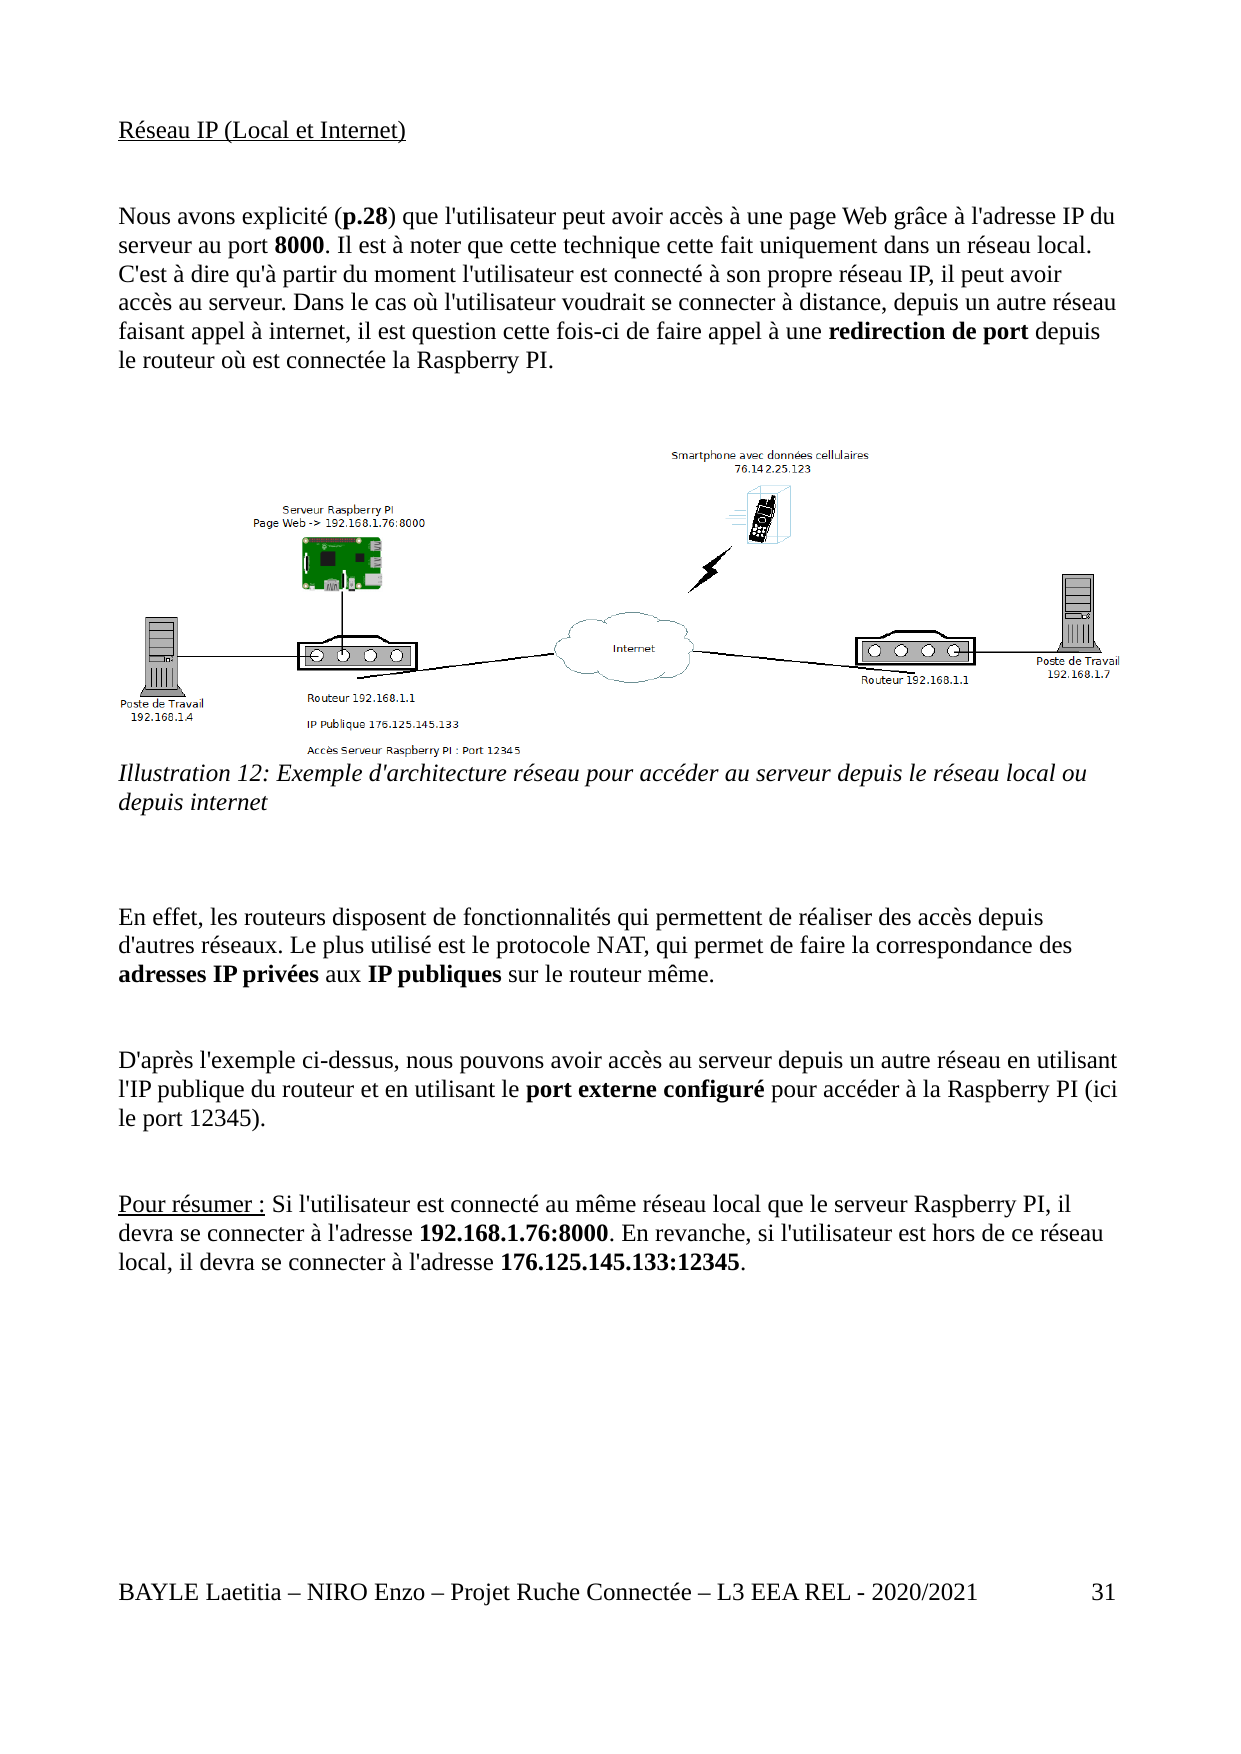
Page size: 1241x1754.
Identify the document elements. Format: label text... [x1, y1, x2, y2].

picture [118, 449, 1123, 758]
text En effet, les routeurs disposent de fonctionnalités qui permettent de réaliser des accès depuis d'autres réseaux. Le plus utilisé est le protocole NAT, qui permet de faire la correspondance des adresses IP privées aux IP publiques sur le routeur même. [118, 902, 1122, 988]
text Réseau IP (Local et Internet) [118, 115, 1122, 144]
text Illustration 12: Exemple d'architecture réseau pour accéder au serveur depuis le réseau local ou depuis internet [118, 758, 1122, 815]
text D'après l'exemple ci-dessus, nous pouvons avoir accès au serveur depuis un autre réseau en utilisant l'IP publique du routeur et en utilisant le port externe configuré pour accéder à la Raspberry PI (ici le port 12345). [118, 1045, 1122, 1132]
text Pour résumer : Si l'utilisateur est connecté au même réseau local que le serveur Raspberry PI, il devra se connecter à l'adresse 192.168.1.76:8000. En revanche, si l'utilisateur est hors de ce réseau local, il devra se connecter à l'adresse 176.125.145.133:12345. [118, 1189, 1122, 1275]
text Nous avons explicité (p.28) que l'utilisateur peut avoir accès à une page Web grâce à l'adresse IP du serveur au port 8000. Il est à noter que cette technique cette fait uniquement dans un réseau local. C'est à dire qu'à partir du moment l'utilisateur est connecté à son propre réseau IP, il peut avoir accès au serveur. Dans le cas où l'utilisateur voudrait se connecter à distance, depuis un autre réseau faisant appel à internet, il est question cette fois-ci de faire appel à une redirection de port depuis le routeur où est connectée la Raspberry PI. [118, 201, 1122, 374]
